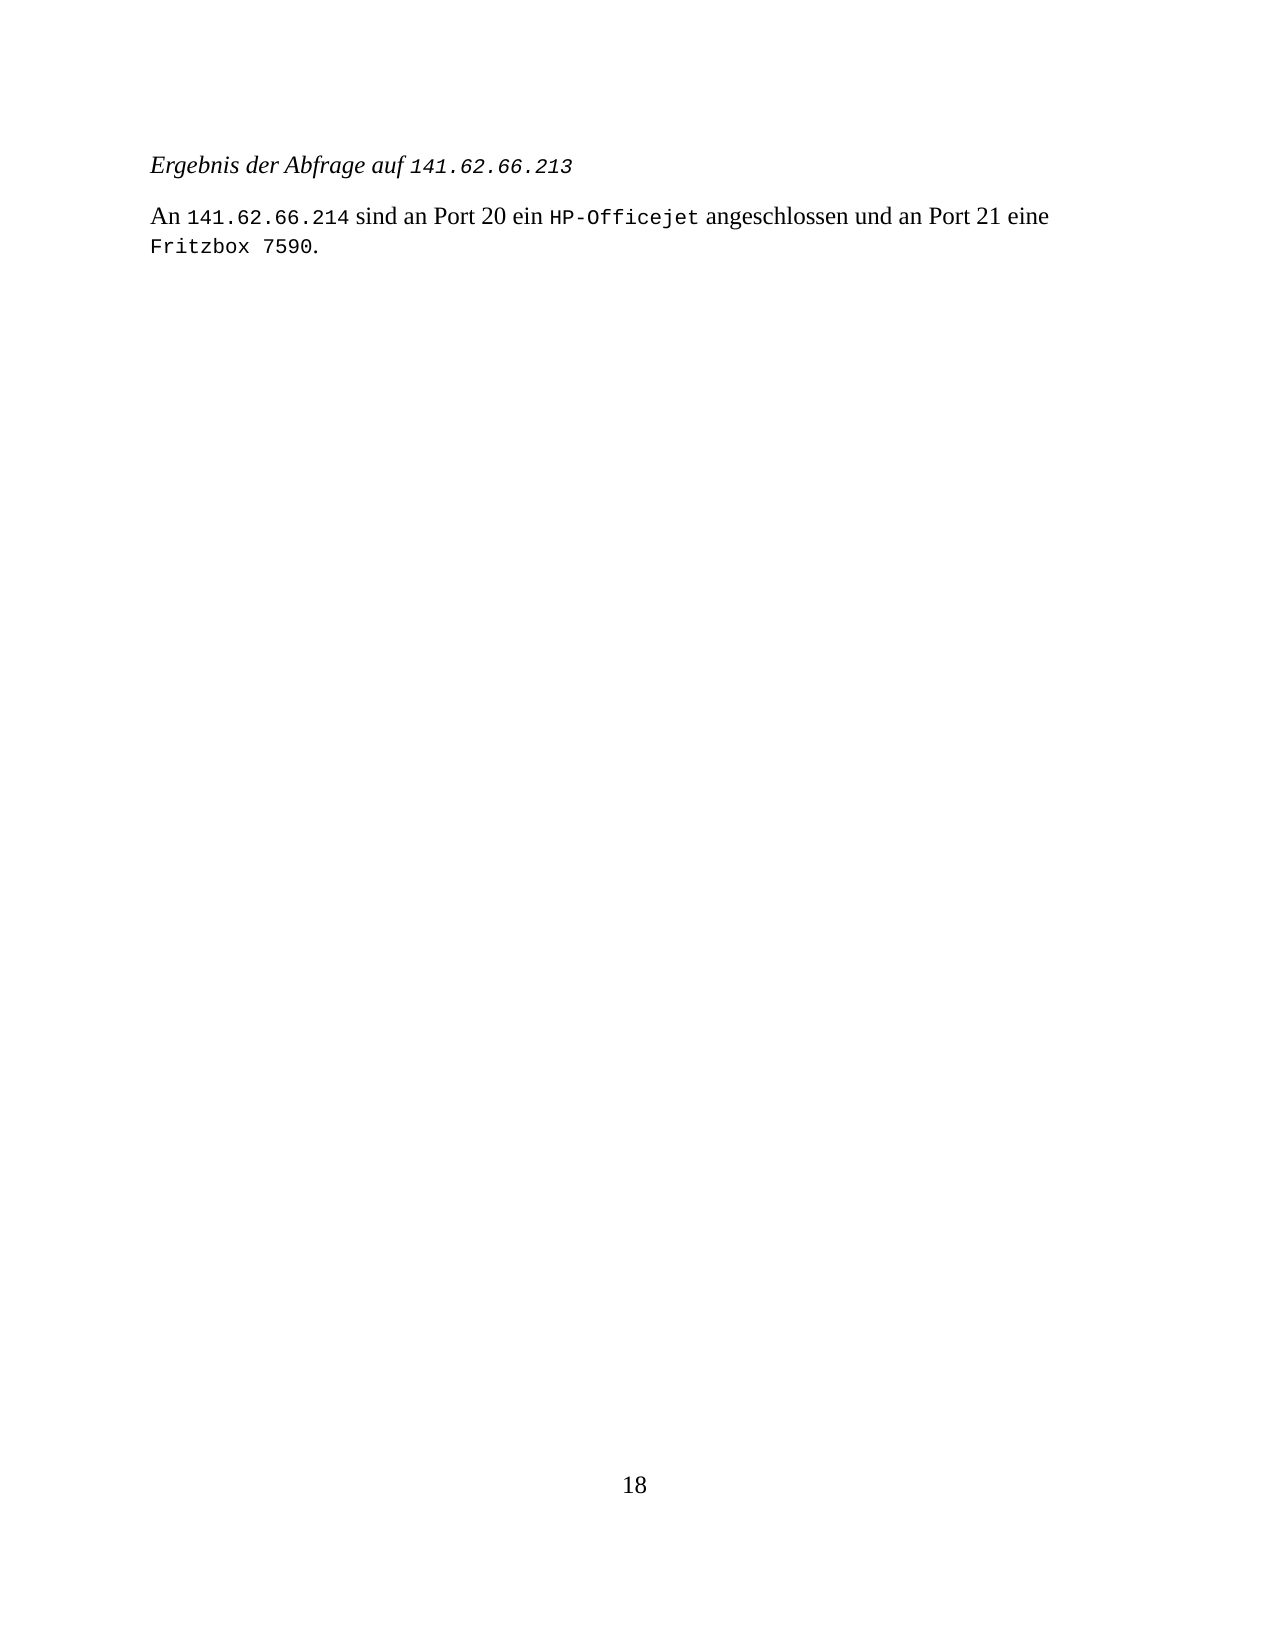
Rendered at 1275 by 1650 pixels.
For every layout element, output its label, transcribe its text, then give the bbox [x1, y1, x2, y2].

text Ergebnis der Abfrage auf 141.62.66.213 [150, 150, 1125, 179]
text An 141.62.66.214 sind an Port 20 ein HP-Officejet angeschlossen und an Port 21 eine Fritzbox 7590. [150, 201, 1125, 260]
